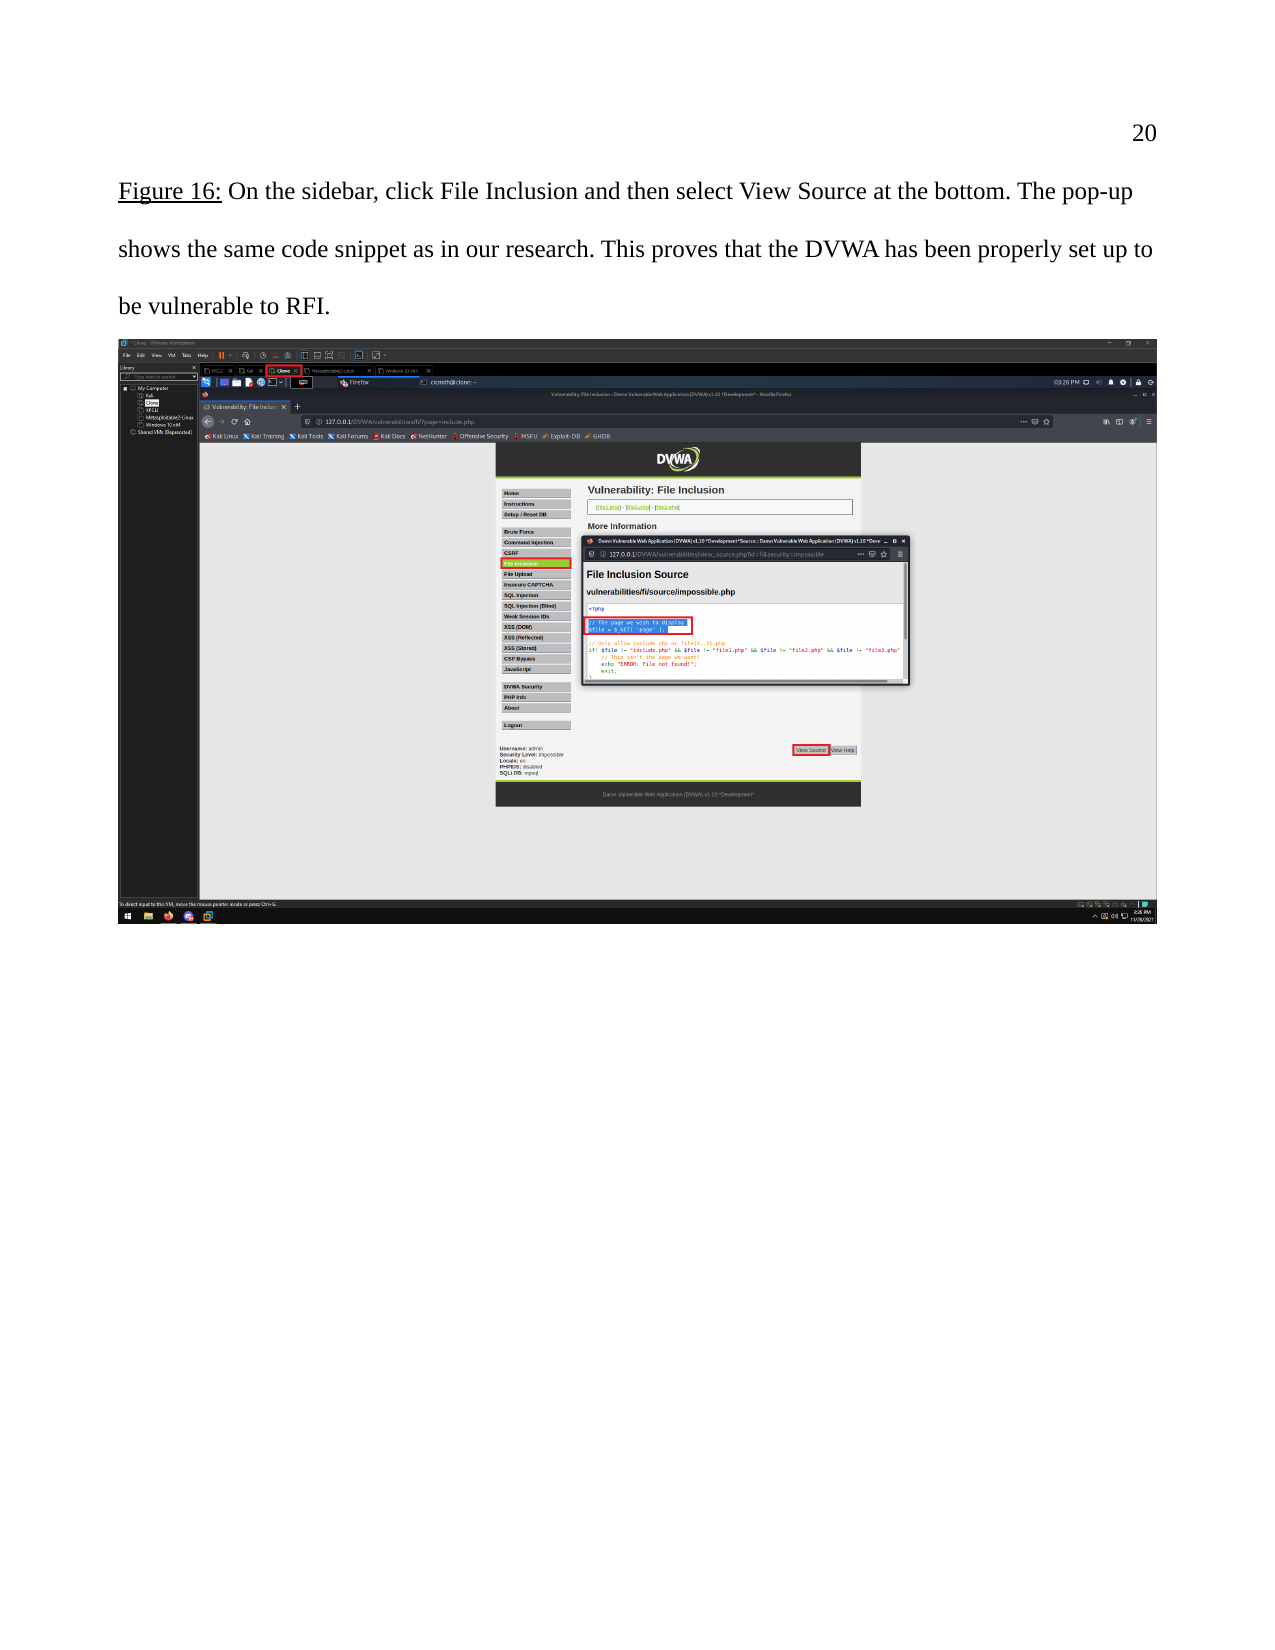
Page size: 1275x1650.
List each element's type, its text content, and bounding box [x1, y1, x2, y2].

picture [118, 339, 1157, 924]
text Figure 16: On the sidebar, click File Inclusion and then select View Source at the bottom. The pop-up shows the same code snippet as in our research. This proves that the DVWA has been properly set up to be vulnerable to RFI. [118, 176, 1157, 320]
